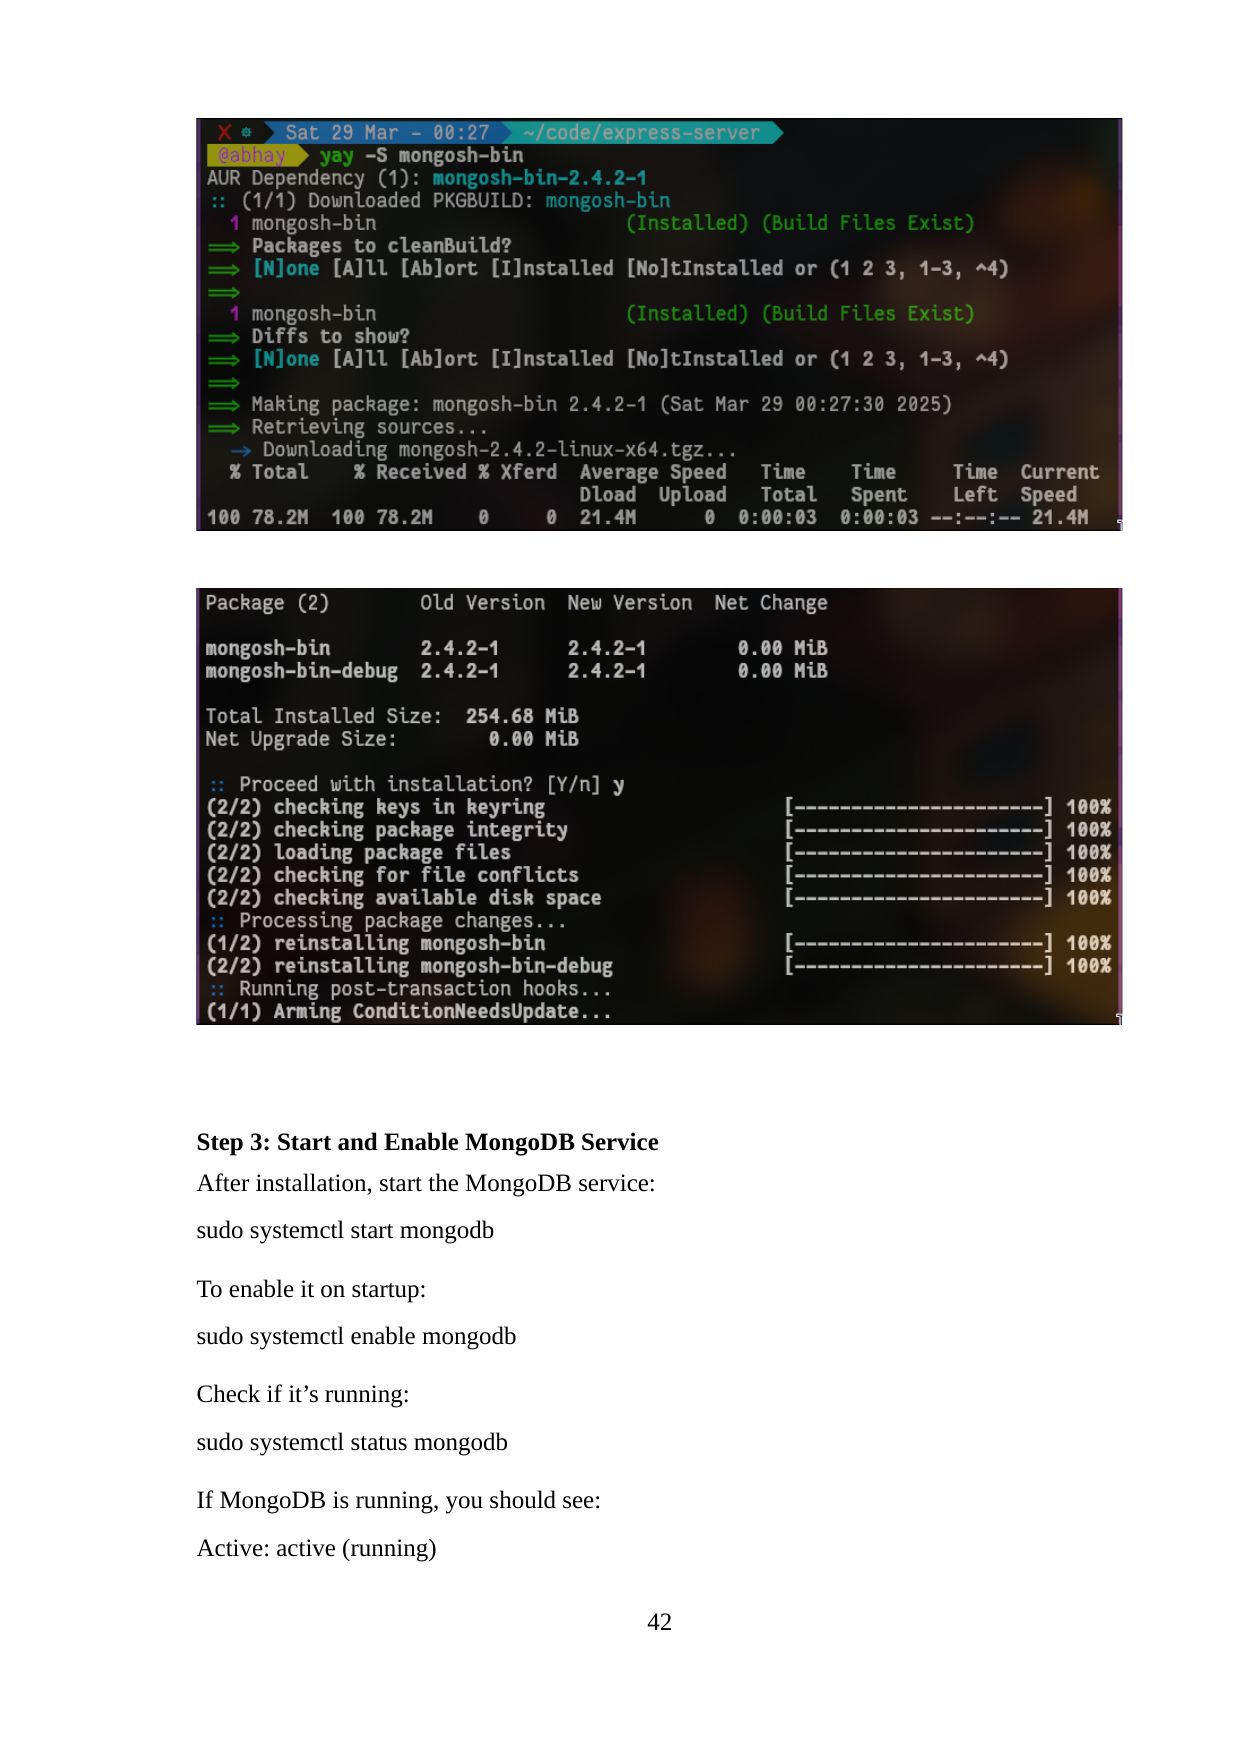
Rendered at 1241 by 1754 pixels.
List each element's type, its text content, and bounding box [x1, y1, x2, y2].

text Active: active (running) [196, 1533, 1122, 1562]
text To enable it on startup: [196, 1274, 1122, 1302]
text If MongoDB is running, you should see: [196, 1485, 1122, 1514]
text After installation, start the MongoDB service: [196, 1168, 1122, 1197]
text sudo systemctl start mongodb [196, 1216, 1122, 1244]
subtitle Step 3: Start and Enable MongoDB Service [196, 1127, 1122, 1155]
text Check if it’s running: [196, 1379, 1122, 1408]
picture [196, 588, 1123, 1025]
picture [196, 118, 1123, 531]
text sudo systemctl status mongodb [196, 1427, 1122, 1456]
text sudo systemctl enable mongodb [196, 1321, 1122, 1350]
